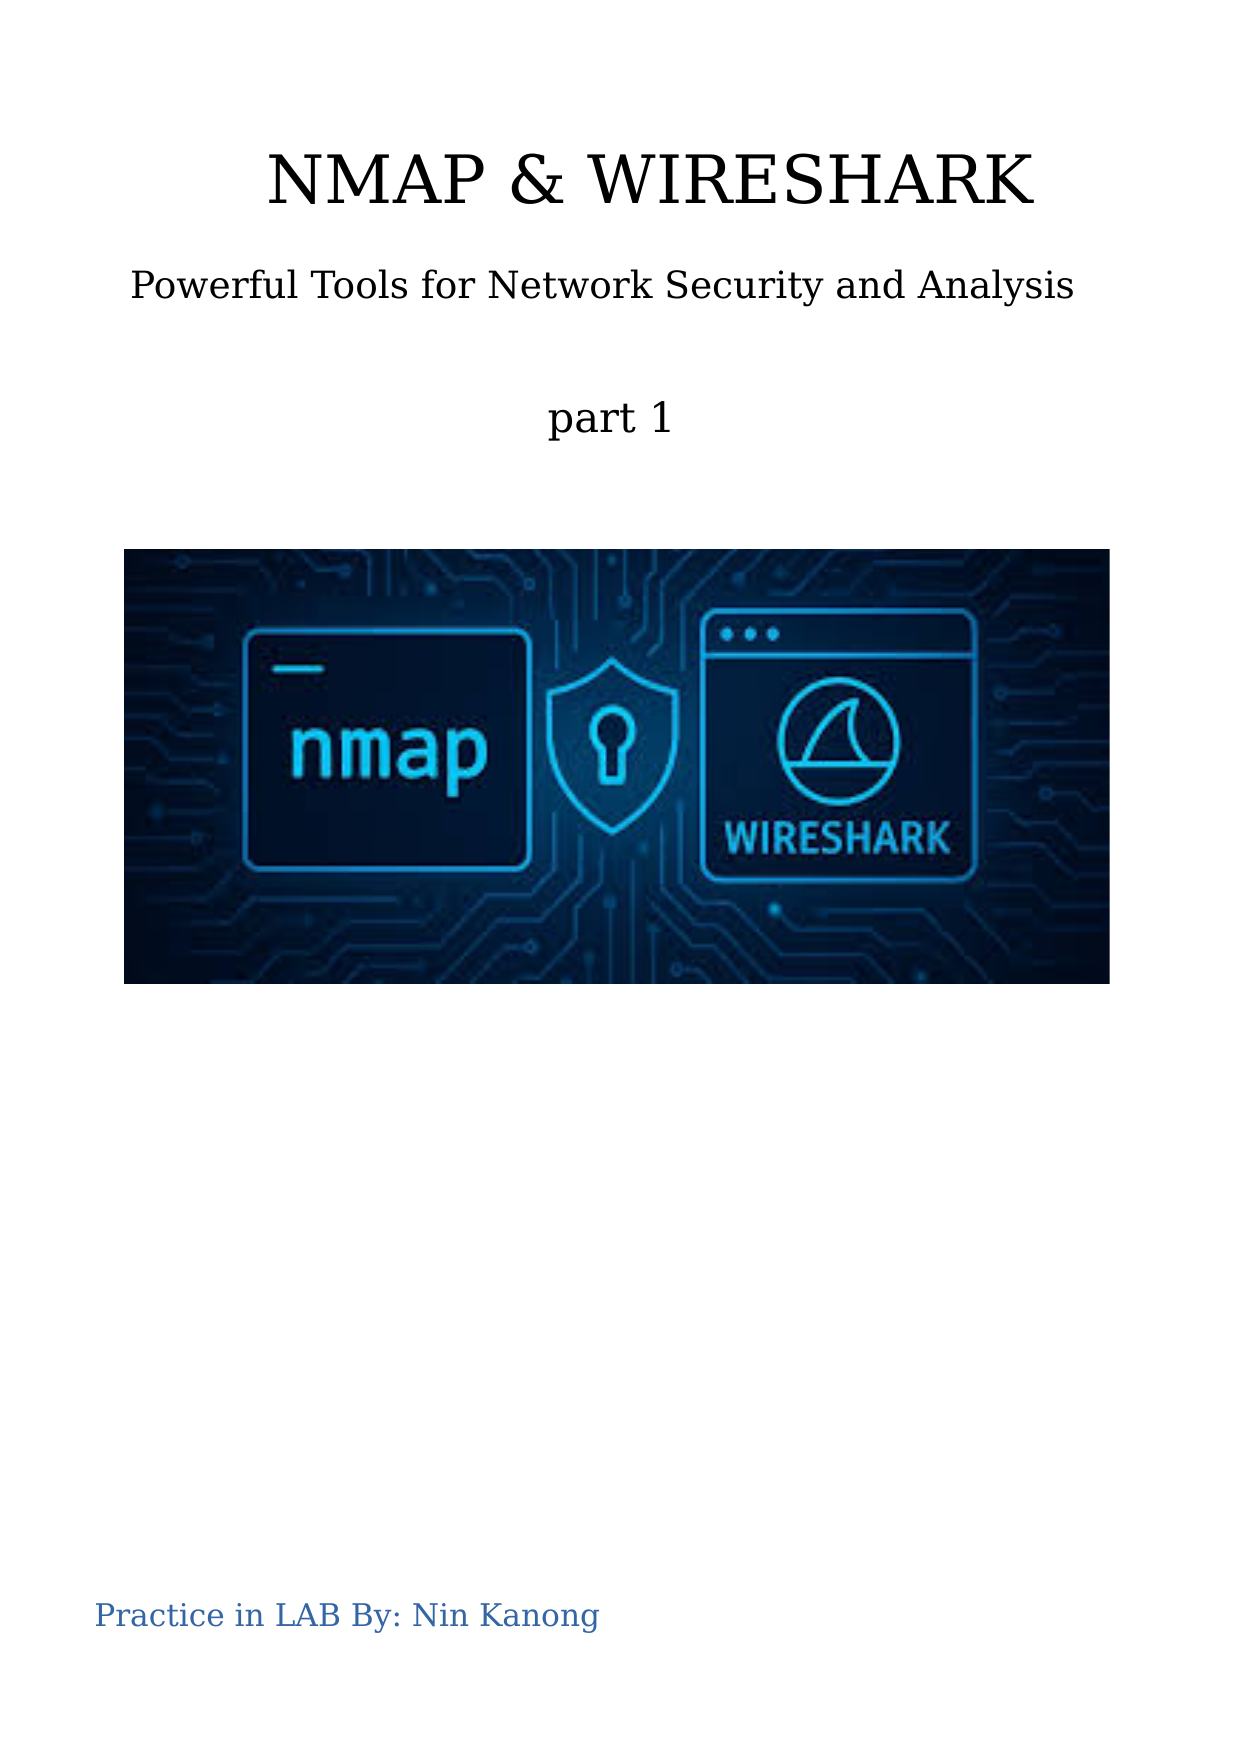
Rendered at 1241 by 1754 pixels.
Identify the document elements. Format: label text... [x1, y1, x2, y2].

text NMAP & WIRESHARK [118, 142, 1122, 220]
picture [124, 549, 1110, 984]
text Practice in LAB By: Nin Kanong [94, 1597, 1122, 1634]
text part 1 [118, 394, 1122, 443]
text Powerful Tools for Network Security and Analysis [118, 263, 1122, 307]
